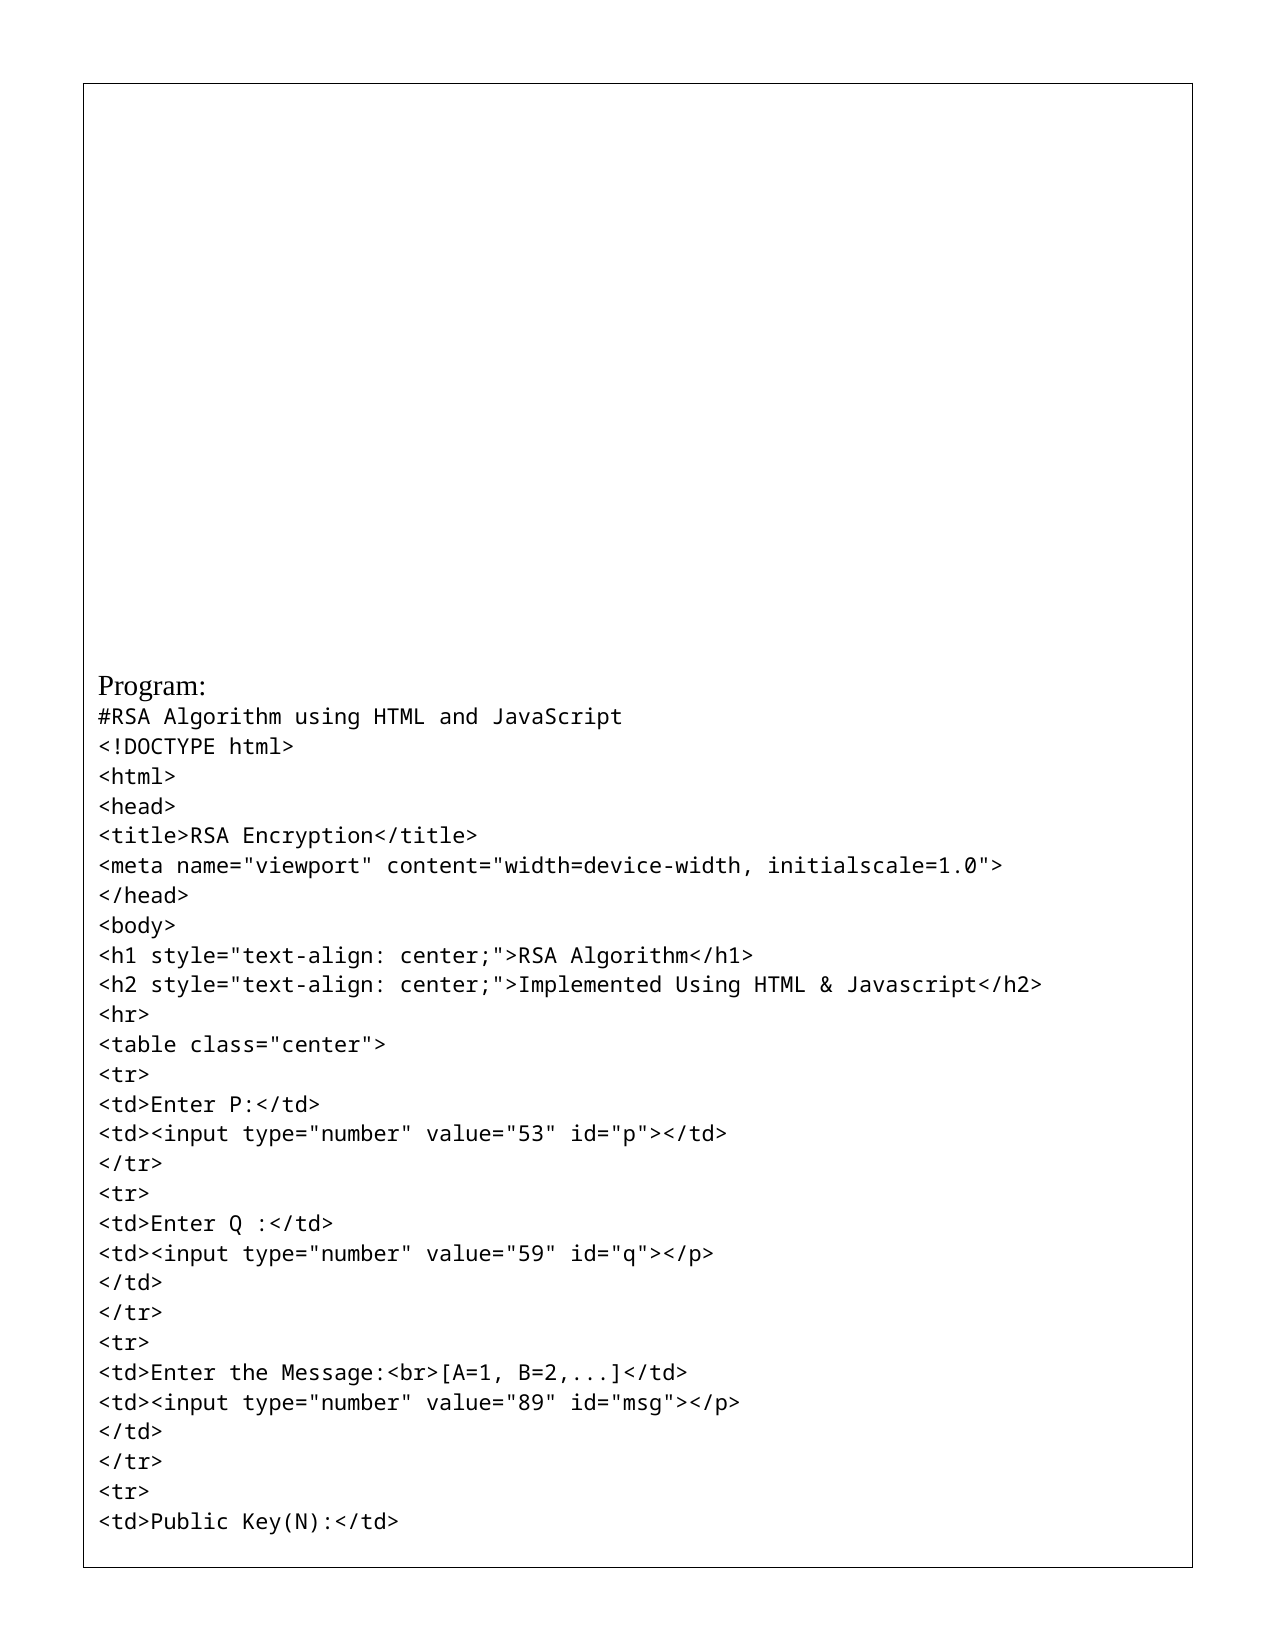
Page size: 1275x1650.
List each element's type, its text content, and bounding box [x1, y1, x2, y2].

text </head> [98, 880, 1177, 910]
text <!DOCTYPE html> [98, 731, 1177, 761]
text <title>RSA Encryption</title> [98, 821, 1177, 850]
text </td> [98, 1416, 1177, 1446]
text <tr> [98, 1327, 1177, 1357]
text <td>Enter the Message:<br>[A=1, B=2,...]</td> [98, 1357, 1177, 1387]
text <table class="center"> [98, 1029, 1177, 1059]
text <td><input type="number" value="89" id="msg"></p> [98, 1387, 1177, 1416]
text <td><input type="number" value="53" id="p"></td> [98, 1118, 1177, 1148]
text <head> [98, 791, 1177, 821]
text #RSA Algorithm using HTML and JavaScript [98, 701, 1177, 731]
text </tr> [98, 1446, 1177, 1476]
text <meta name="viewport" content="width=device-width, initialscale=1.0"> [98, 850, 1177, 880]
text </td> [98, 1267, 1177, 1297]
text <td><input type="number" value="59" id="q"></p> [98, 1238, 1177, 1267]
text </tr> [98, 1148, 1177, 1178]
text <td>Enter P:</td> [98, 1089, 1177, 1118]
text <h1 style="text-align: center;">RSA Algorithm</h1> [98, 940, 1177, 969]
text <hr> [98, 999, 1177, 1029]
text <tr> [98, 1059, 1177, 1089]
text </tr> [98, 1297, 1177, 1327]
text Program: [98, 668, 1177, 701]
text <tr> [98, 1178, 1177, 1208]
text <td>Public Key(N):</td> [98, 1506, 1177, 1536]
text <td>Enter Q :</td> [98, 1208, 1177, 1238]
text <h2 style="text-align: center;">Implemented Using HTML & Javascript</h2> [98, 969, 1177, 999]
text <html> [98, 761, 1177, 791]
text <tr> [98, 1476, 1177, 1506]
text <body> [98, 910, 1177, 940]
